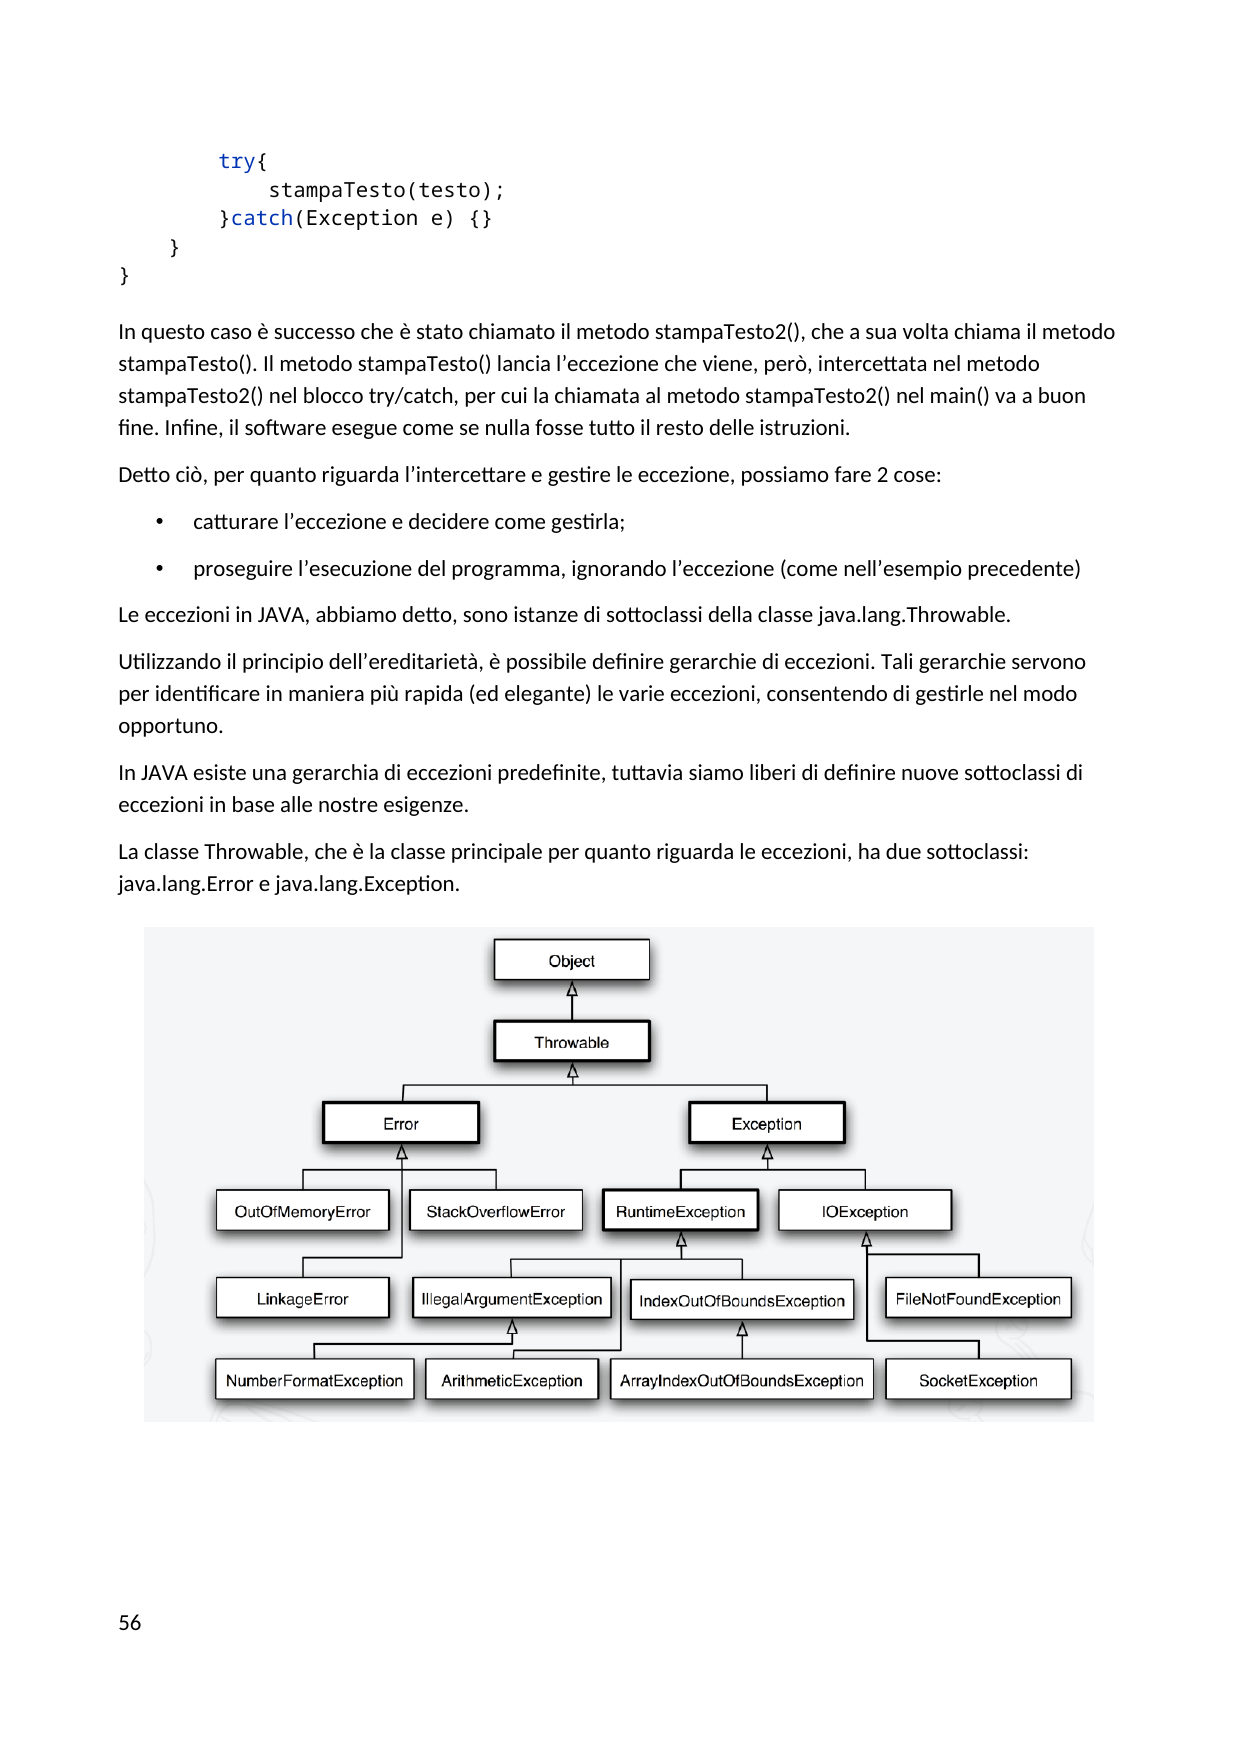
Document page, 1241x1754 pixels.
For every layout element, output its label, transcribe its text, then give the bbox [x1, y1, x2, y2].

text In questo caso è successo che è stato chiamato il metodo stampaTesto2(), che a sua volta chiama il metodo stampaTesto(). Il metodo stampaTesto() lancia l’eccezione che viene, però, intercettata nel metodo stampaTesto2() nel blocco try/catch, per cui la chiamata al metodo stampaTesto2() nel main() va a buon fine. Infine, il software esegue come se nulla fosse tutto il resto delle istruzioni. [118, 317, 1122, 441]
text In JAVA esiste una gerarchia di eccezioni predefinite, tuttavia siamo liberi di definire nuove sottoclassi di eccezioni in base alle nostre esigenze. [118, 758, 1122, 818]
list proseguire l’esecuzione del programma, ignorando l’eccezione (come nell’esempio precedente) [156, 554, 1122, 582]
text Utilizzando il principio dell’ereditarietà, è possibile definire gerarchie di eccezioni. Tali gerarchie servono per identificare in maniera più rapida (ed elegante) le varie eccezioni, consentendo di gestirle nel modo opportuno. [118, 647, 1122, 739]
text La classe Throwable, che è la classe principale per quanto riguarda le eccezioni, ha due sottoclassi: java.lang.Error e java.lang.Exception. [118, 837, 1122, 897]
text Le eccezioni in JAVA, abbiamo detto, sono istanze di sottoclassi della classe java.lang.Throwable. [118, 600, 1122, 628]
text try{ stampaTesto(testo); }catch(Exception e) {} } } [118, 118, 1122, 289]
picture [143, 927, 1094, 1422]
list catturare l’eccezione e decidere come gestirla; [156, 507, 1122, 535]
text Detto ciò, per quanto riguarda l’intercettare e gestire le eccezione, possiamo fare 2 cose: [118, 460, 1122, 488]
